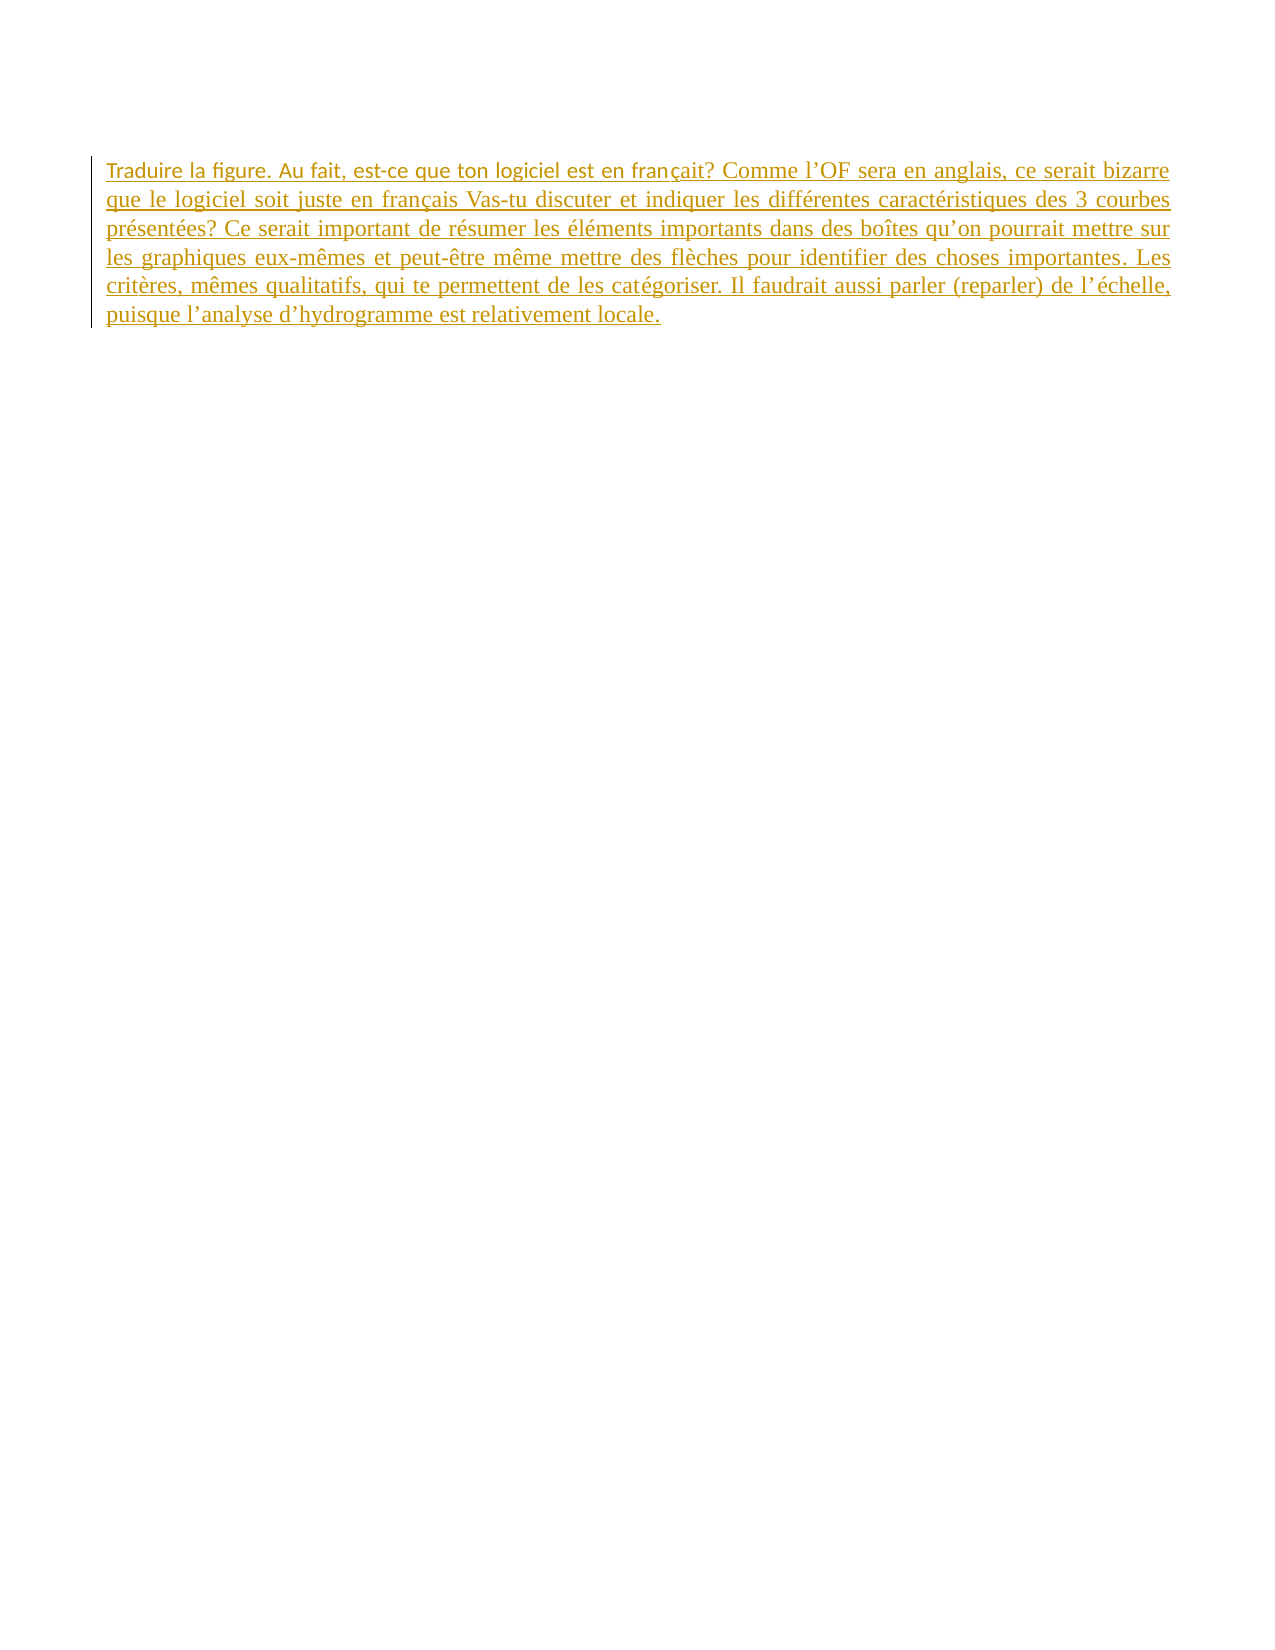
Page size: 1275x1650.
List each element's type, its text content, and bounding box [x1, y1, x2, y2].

text Traduire la figure. Au fait, est-ce que ton logiciel est en françait? Comme l’OF sera en anglais, ce serait bizarre que le logiciel soit juste en français Vas-tu discuter et indiquer les différentes caractéristiques des 3 courbes [106, 156, 1171, 209]
text critères, mêmes qualitatifs, qui te permettent de les catégoriser. Il faudrait aussi parler (reparler) de l’échelle, puisque l’analyse d’hydrogramme est relativement locale. [106, 268, 1171, 328]
text présentées? Ce serait important de résumer les éléments importants dans des boîtes qu’on pourrait mettre sur les graphiques eux-mêmes et peut-être même mettre des flèches pour identifier des choses importantes. Les [106, 211, 1171, 267]
